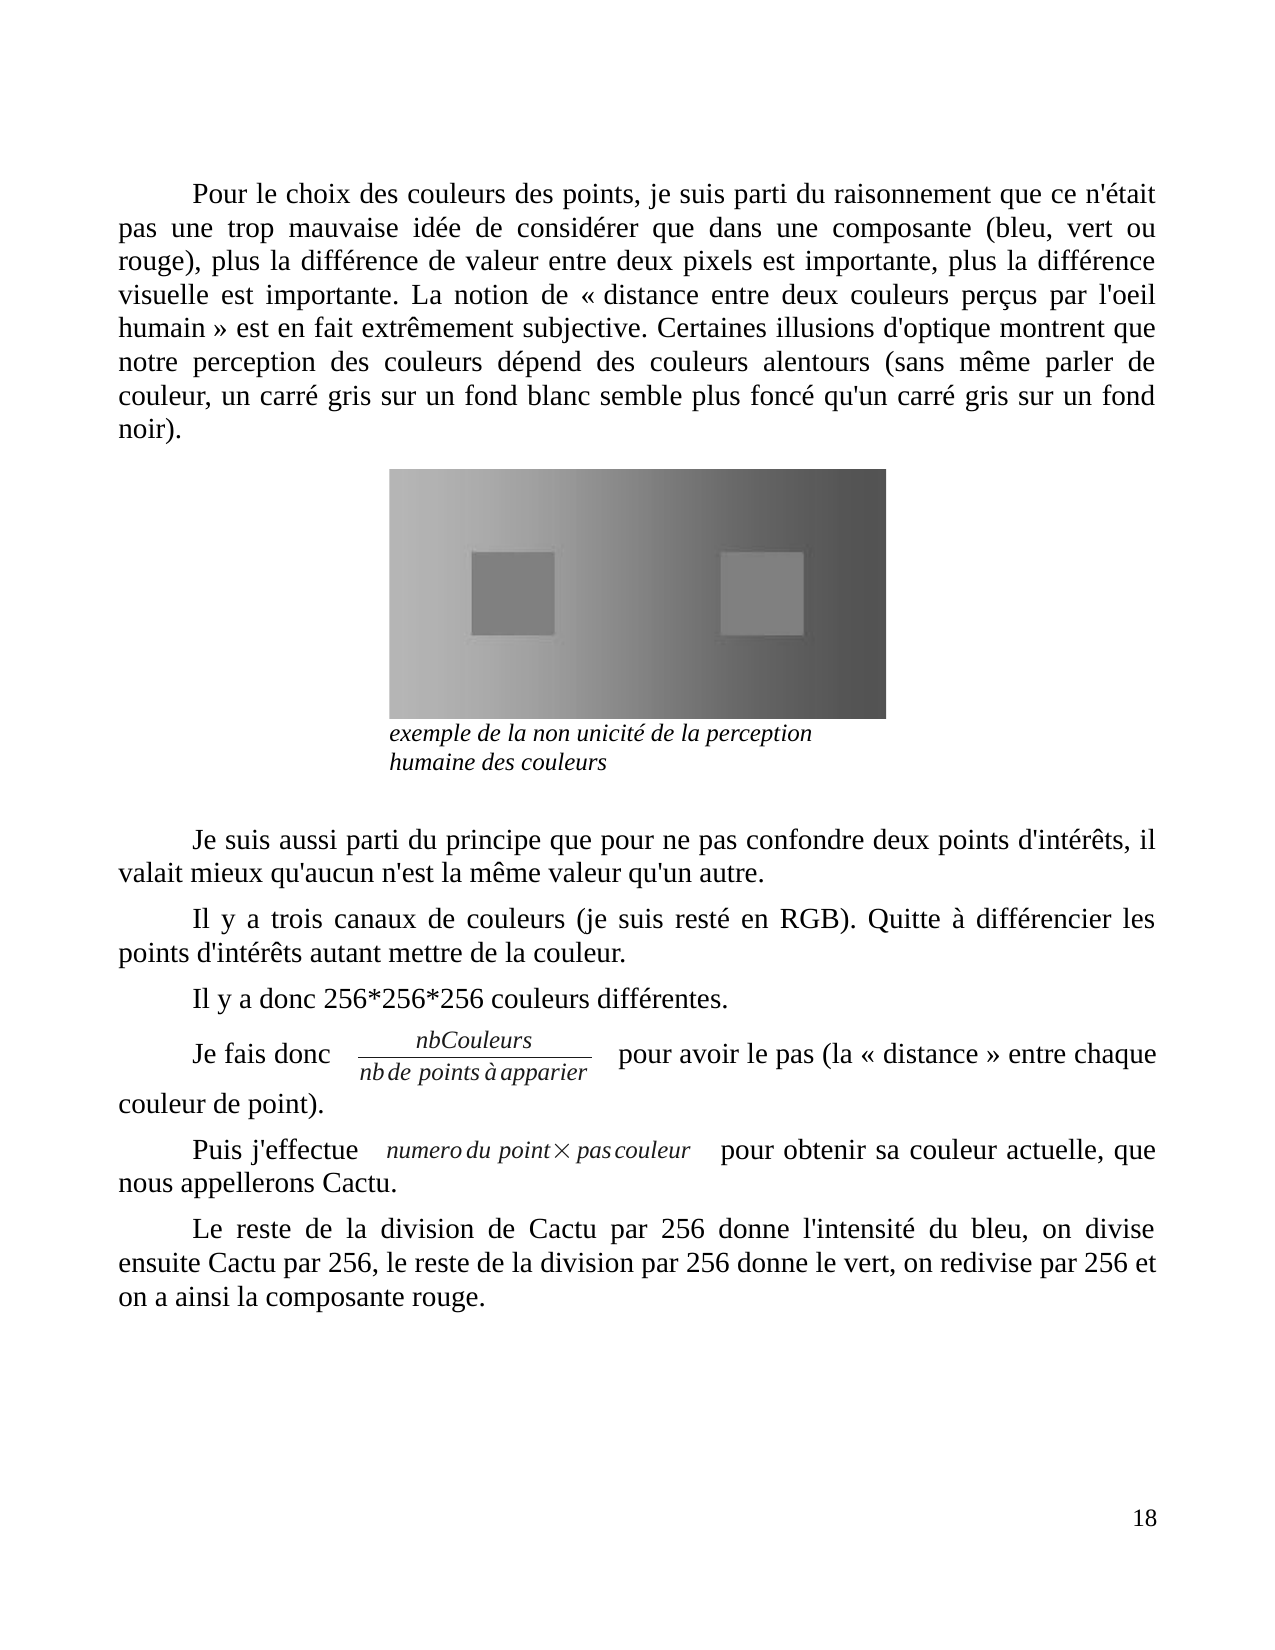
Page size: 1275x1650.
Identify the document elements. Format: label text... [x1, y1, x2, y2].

text Il y a donc 256*256*256 couleurs différentes. [118, 981, 1157, 1014]
text Je fais donc pour avoir le pas (la « distance » entre chaque couleur de point). [118, 1027, 1157, 1119]
text Le reste de la division de Cactu par 256 donne l'intensité du bleu, on divise ensuite Cactu par 256, le reste de la division par 256 donne le vert, on redivise par 256 et on a ainsi la composante rouge. [118, 1212, 1157, 1312]
text exemple de la non unicité de la perception humaine des couleurs [389, 719, 886, 776]
text Puis j'effectue pour obtenir sa couleur actuelle, que nous appellerons Cactu. [118, 1132, 1157, 1199]
text Je suis aussi parti du principe que pour ne pas confondre deux points d'intérêts, il valait mieux qu'aucun n'est la même valeur qu'un autre. [118, 822, 1157, 889]
picture [389, 469, 887, 719]
text Il y a trois canaux de couleurs (je suis resté en RGB). Quitte à différencier les points d'intérêts autant mettre de la couleur. [118, 901, 1157, 968]
text Pour le choix des couleurs des points, je suis parti du raisonnement que ce n'était pas une trop mauvaise idée de considérer que dans une composante (bleu, vert ou rouge), plus la différence de valeur entre deux pixels est importante, plus la différence visuelle est importante. La notion de « distance entre deux couleurs perçus par l'oeil humain » est en fait extrêmement subjective. Certaines illusions d'optique montrent que notre perception des couleurs dépend des couleurs alentours (sans même parler de couleur, un carré gris sur un fond blanc semble plus foncé qu'un carré gris sur un fond noir). [118, 176, 1157, 445]
